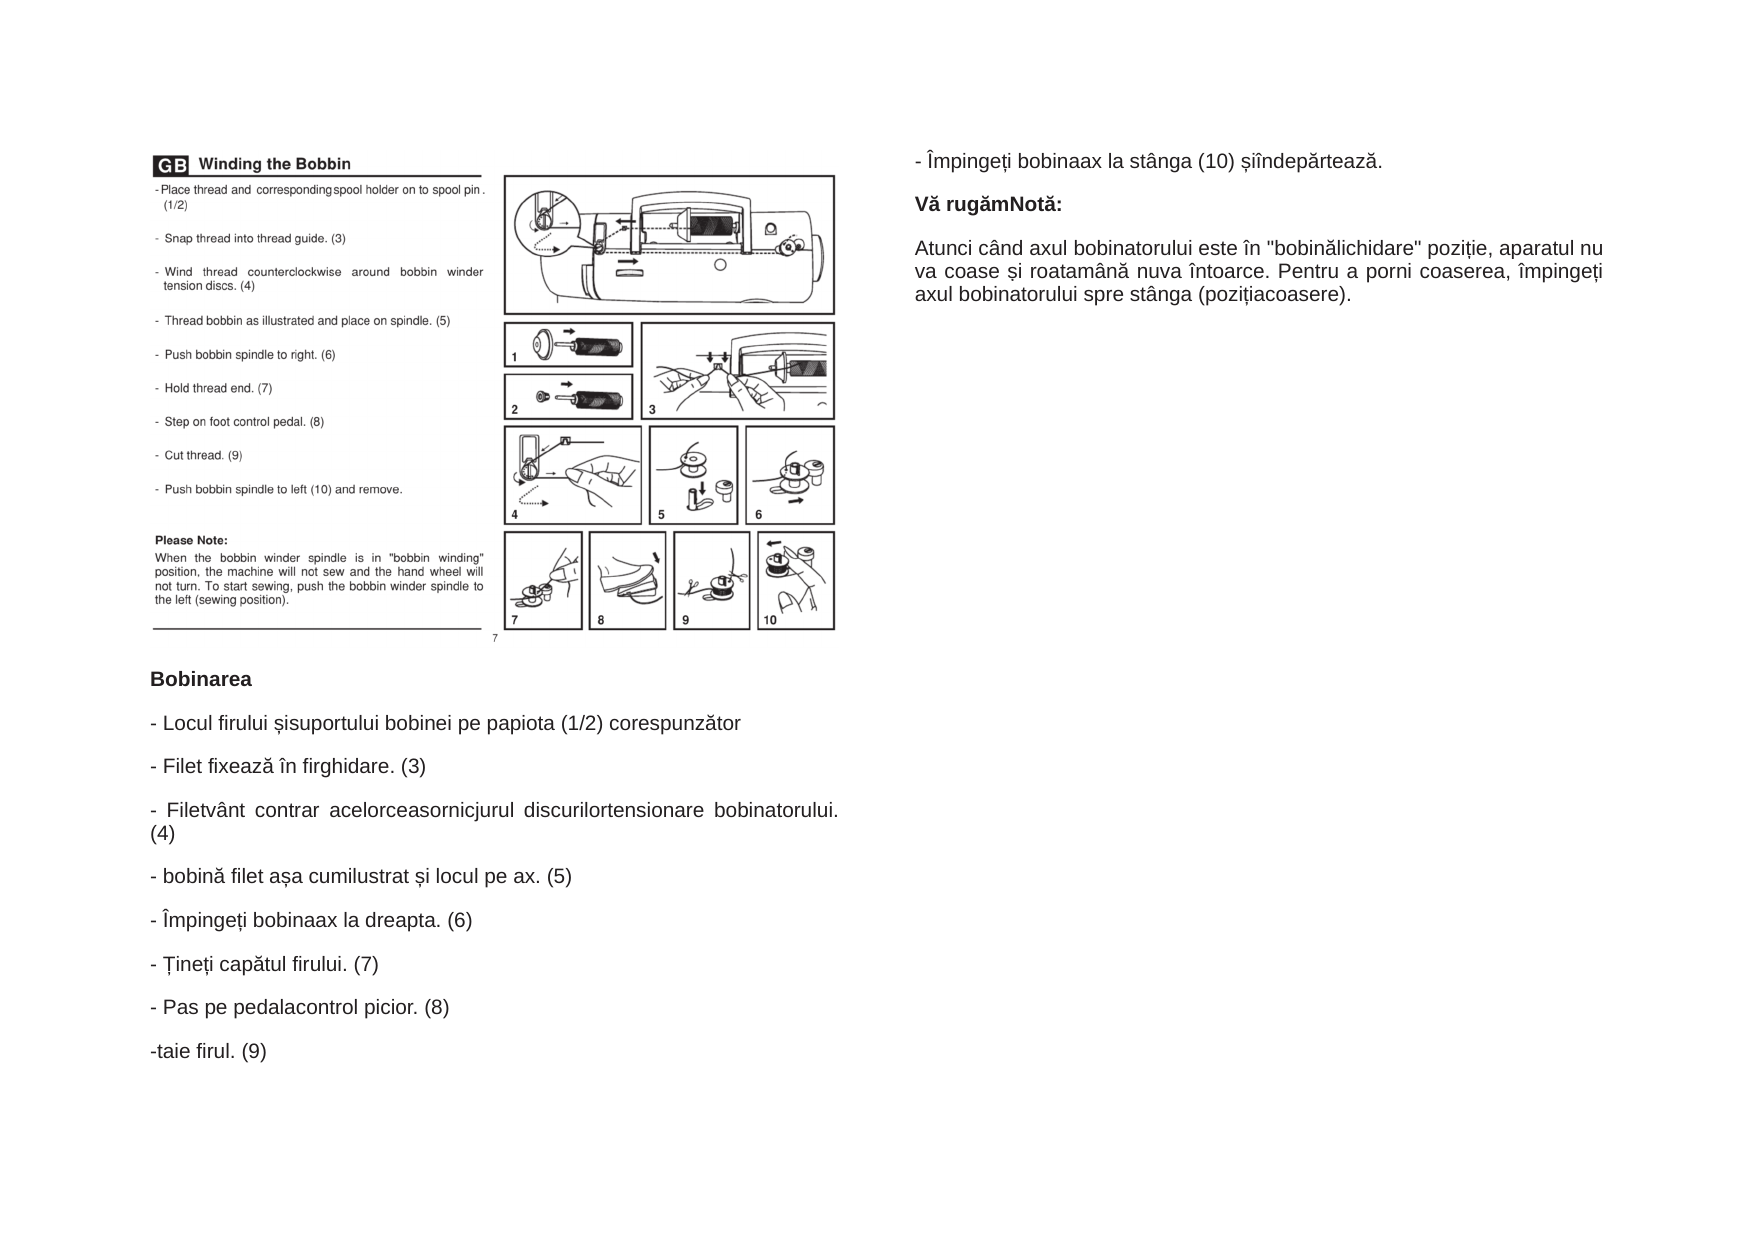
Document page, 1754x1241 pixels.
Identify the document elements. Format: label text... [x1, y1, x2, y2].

text - Filet fixează în firghidare. (3) [150, 756, 839, 778]
text - Locul firului șisuportului bobinei pe papiota (1/2) corespunzător [150, 712, 839, 735]
text - Țineți capătul firului. (7) [150, 953, 839, 976]
text - Pas pe pedalacontrol picior. (8) [150, 996, 839, 1019]
text - Filetvânt contrar acelorceasornicjurul discurilortensionare bobinatorului. (4) [150, 799, 839, 845]
text Bobinarea [150, 669, 839, 691]
text - bobină filet așa cumilustrat și locul pe ax. (5) [150, 866, 839, 888]
picture [150, 150, 839, 648]
text Atunci când axul bobinatorului este în "bobinălichidare" poziție, aparatul nu va coase și roatamână nuva întoarce. Pentru a porni coaserea, împingeți axul bobinatorului spre stânga (pozițiacoasere). [914, 237, 1604, 305]
text -taie firul. (9) [150, 1040, 839, 1063]
text - Împingeți bobinaax la stânga (10) șiîndepărtează. [914, 150, 1604, 173]
text - Împingeți bobinaax la dreapta. (6) [150, 909, 839, 932]
text Vă rugămNotă: [914, 193, 1604, 216]
